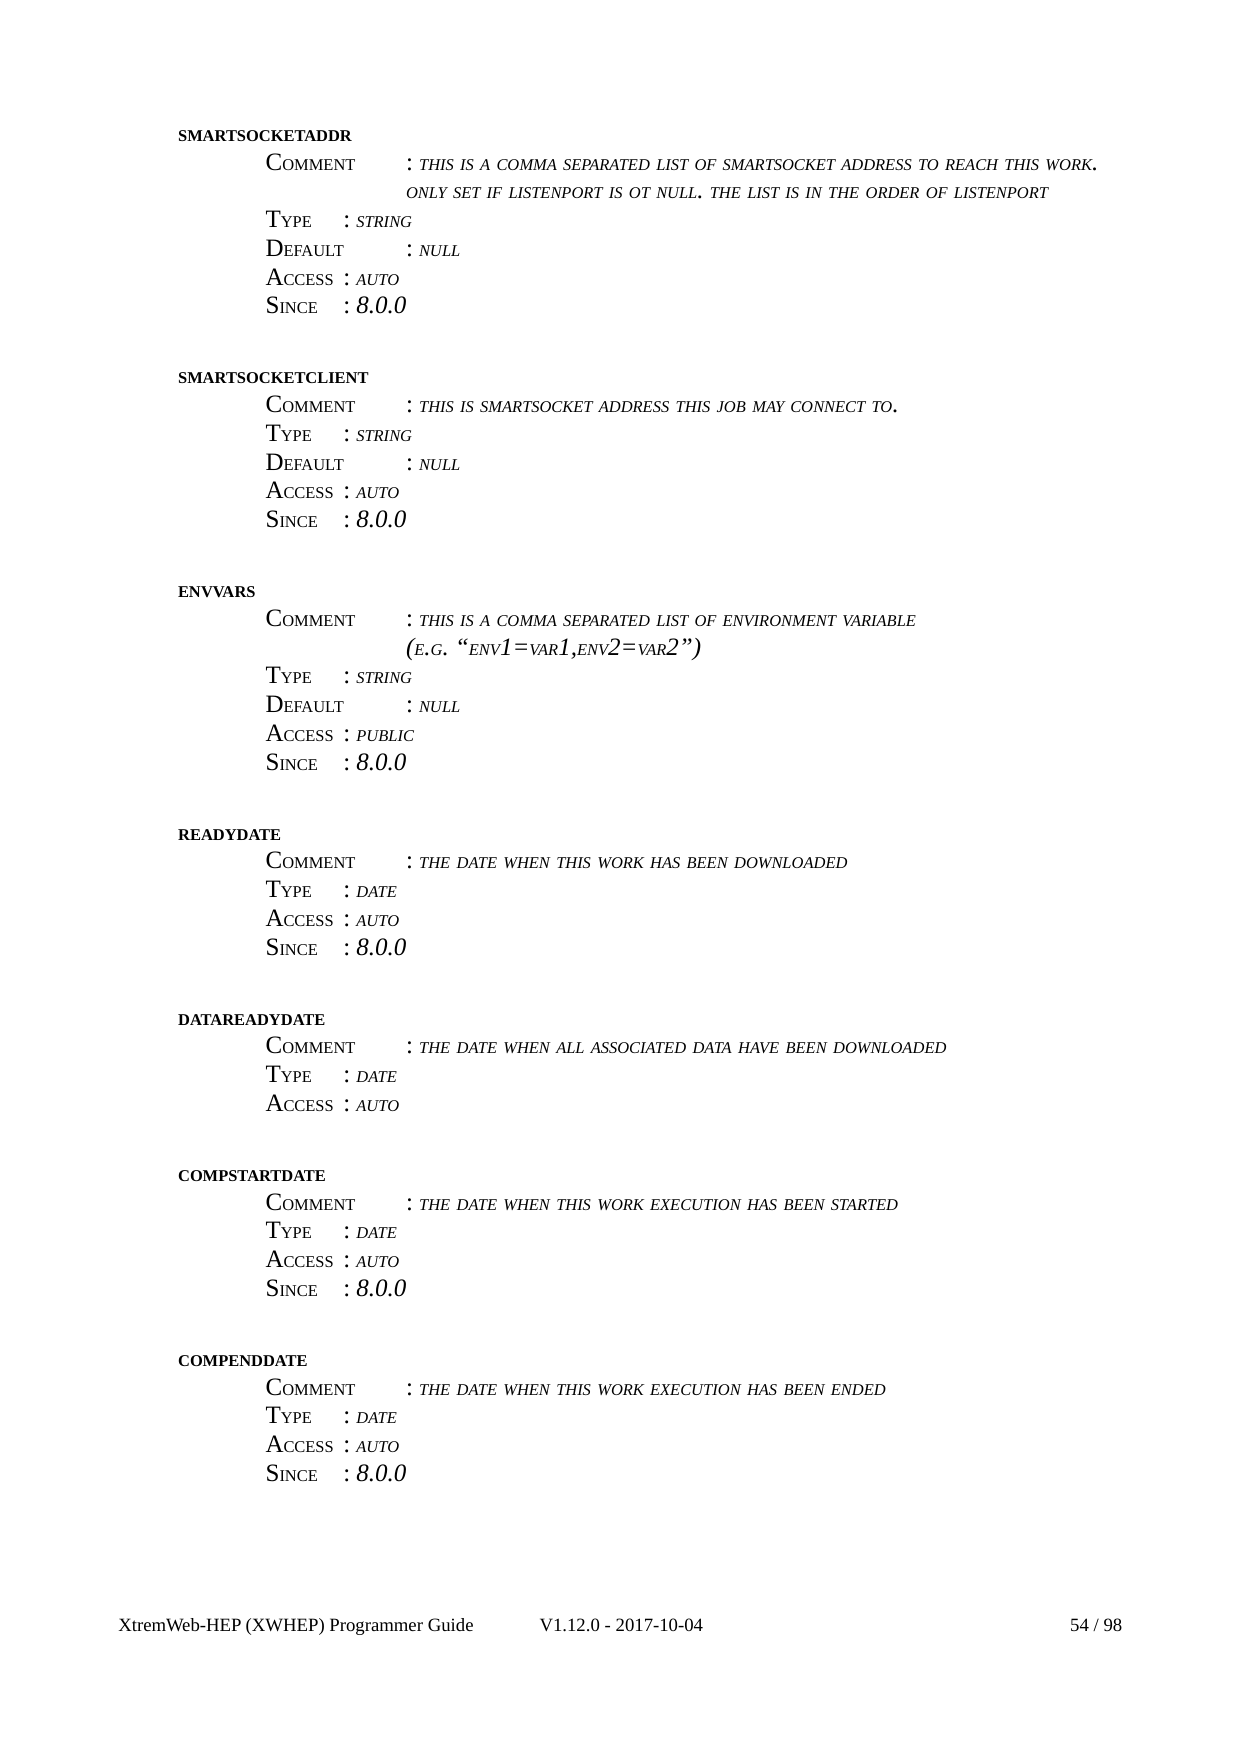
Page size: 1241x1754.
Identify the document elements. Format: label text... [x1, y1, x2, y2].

text Access : auto [265, 1244, 1122, 1273]
text Since : 8.0.0 [265, 291, 1122, 319]
text Type : string [265, 418, 1122, 447]
text Type : date [265, 1401, 1122, 1429]
text Since : 8.0.0 [265, 747, 1122, 776]
text Access : auto [265, 903, 1122, 932]
text Since : 8.0.0 [265, 1273, 1122, 1302]
text datareadydate [178, 1002, 1122, 1031]
text Type : string [265, 204, 1122, 233]
text Since : 8.0.0 [265, 1458, 1122, 1487]
text Comment : this is a comma separated list of smartsocket address to reach this work. only set if listenport is ot null. the list is in the order of listenport [265, 147, 1122, 204]
text Since : 8.0.0 [265, 504, 1122, 533]
text Default : null [265, 233, 1122, 262]
text Since : 8.0.0 [265, 932, 1122, 961]
text Access : auto [265, 1429, 1122, 1458]
text Comment : the date when this work execution has been started [265, 1187, 1122, 1216]
text compstartdate [178, 1158, 1122, 1187]
text smartsocketclient [178, 361, 1122, 389]
text Comment : the date when this work has been downloaded [265, 846, 1122, 874]
text Type : date [265, 874, 1122, 903]
text Access : auto [265, 1088, 1122, 1117]
text Comment : this is a comma separated list of environment variable (e.g. “env1=var1,env2=var2”) [265, 603, 1122, 661]
text Type : date [265, 1216, 1122, 1244]
text Access : auto [265, 476, 1122, 504]
text Comment : the date when this work execution has been ended [265, 1372, 1122, 1401]
text Default : null [265, 689, 1122, 718]
text Type : string [265, 661, 1122, 689]
text compenddate [178, 1343, 1122, 1372]
text Comment : this is smartsocket address this job may connect to. [265, 389, 1122, 418]
text Default : null [265, 447, 1122, 476]
text smartsocketaddr [178, 118, 1122, 147]
text Access : public [265, 718, 1122, 747]
text Comment : the date when all associated data have been downloaded [265, 1031, 1122, 1059]
text Access : auto [265, 262, 1122, 291]
text readydate [178, 817, 1122, 846]
text Type : date [265, 1059, 1122, 1088]
text envvars [178, 574, 1122, 603]
